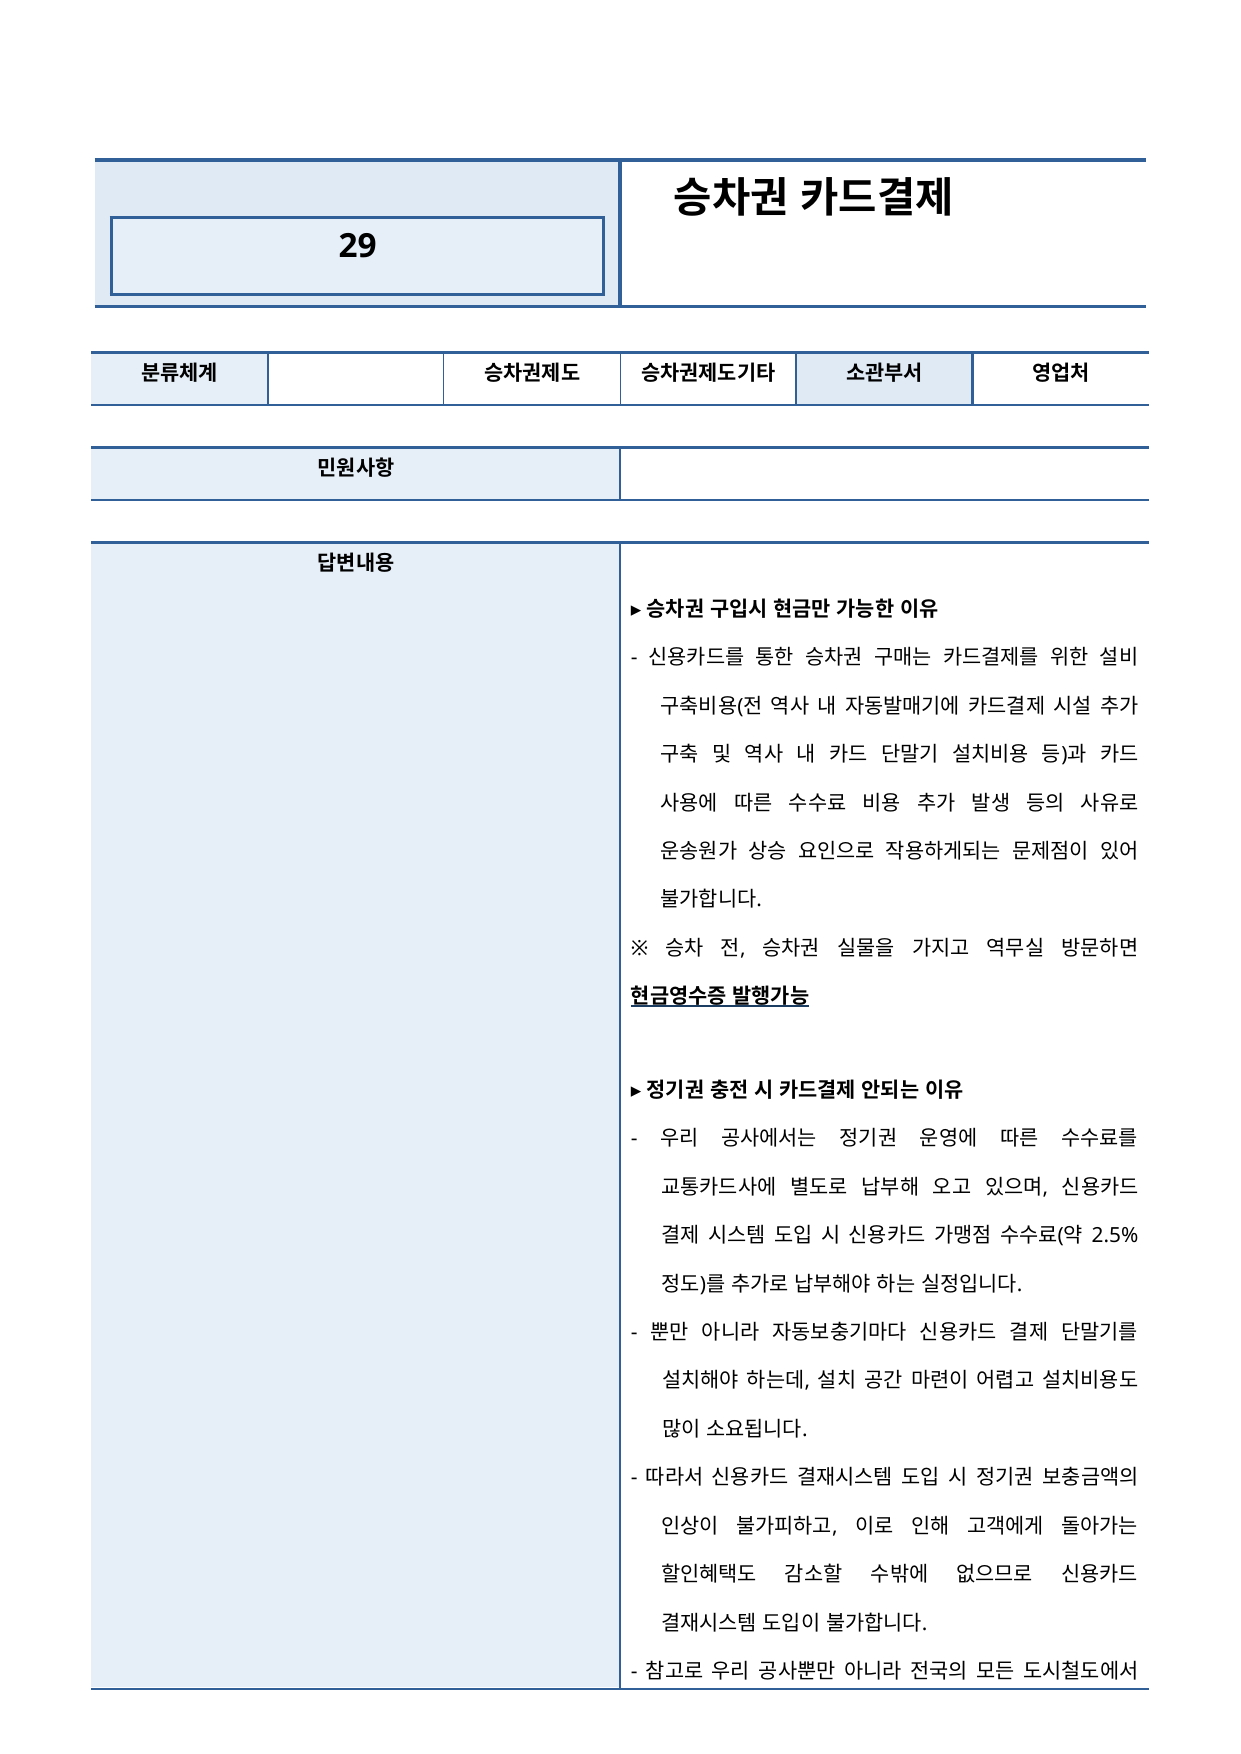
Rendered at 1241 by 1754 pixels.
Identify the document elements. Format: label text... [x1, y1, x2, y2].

table_header 승차권제도 [444, 354, 620, 404]
table_header [621, 449, 1149, 499]
table_header 승차권제도기타 [621, 354, 795, 404]
table_header 영업처 [974, 354, 1149, 404]
table_header 민원사항 [91, 449, 619, 499]
table_header ▸ 승차권 구입시 현금만 가능한 이유 - 신용카드를 통한 승차권 구매는 카드결제를 위한 설비 구축비용(전 역사 내 자동발매기에 카드결제 시설 추가 구축 및 역사 내 카드 단말기 설치비용 등)과 카드 사용에 따른 수수료 비용 추가 발생 등의 사유로 운송원가 상승 요인으로 작용하게되는 문제점이 있어 불가합니다. ※ 승차 전, 승차권 실물을 가지고 역무실 방문하면 현금영수증 발행가능 ▸ 정기권 충전 시 카드결제 안되는 이유 - 우리 공사에서는 정기권 운영에 따른 수수료를 교통카드사에 별도로 납부해 오고 있으며, 신용카드 결제 시스템 도입 시 신용카드 가맹점 수수료(약 2.5% 정도)를 추가로 납부해야 하는 실정입니다. - 뿐만 아니라 자동보충기마다 신용카드 결제 단말기를 설치해야 하는데, 설치 공간 마련이 어렵고 설치비용도 많이 소요됩니다. - 따라서 신용카드 결재시스템 도입 시 정기권 보충금액의 인상이 불가피하고, 이로 인해 고객에게 돌아가는 할인혜택도 감소할 수밖에 없으므로 신용카드 결재시스템 도입이 불가합니다. - 참고로 우리 공사뿐만 아니라 전국의 모든 도시철도에서 [621, 544, 1149, 1687]
table_header [95, 162, 618, 305]
table_header 분류체계 [91, 354, 267, 404]
table_header [269, 354, 443, 404]
table_header 답변내용 [91, 544, 619, 1687]
table_header 29 [113, 219, 602, 293]
table_header 소관부서 [797, 354, 971, 404]
table_header 승차권 카드결제 [622, 162, 1146, 305]
